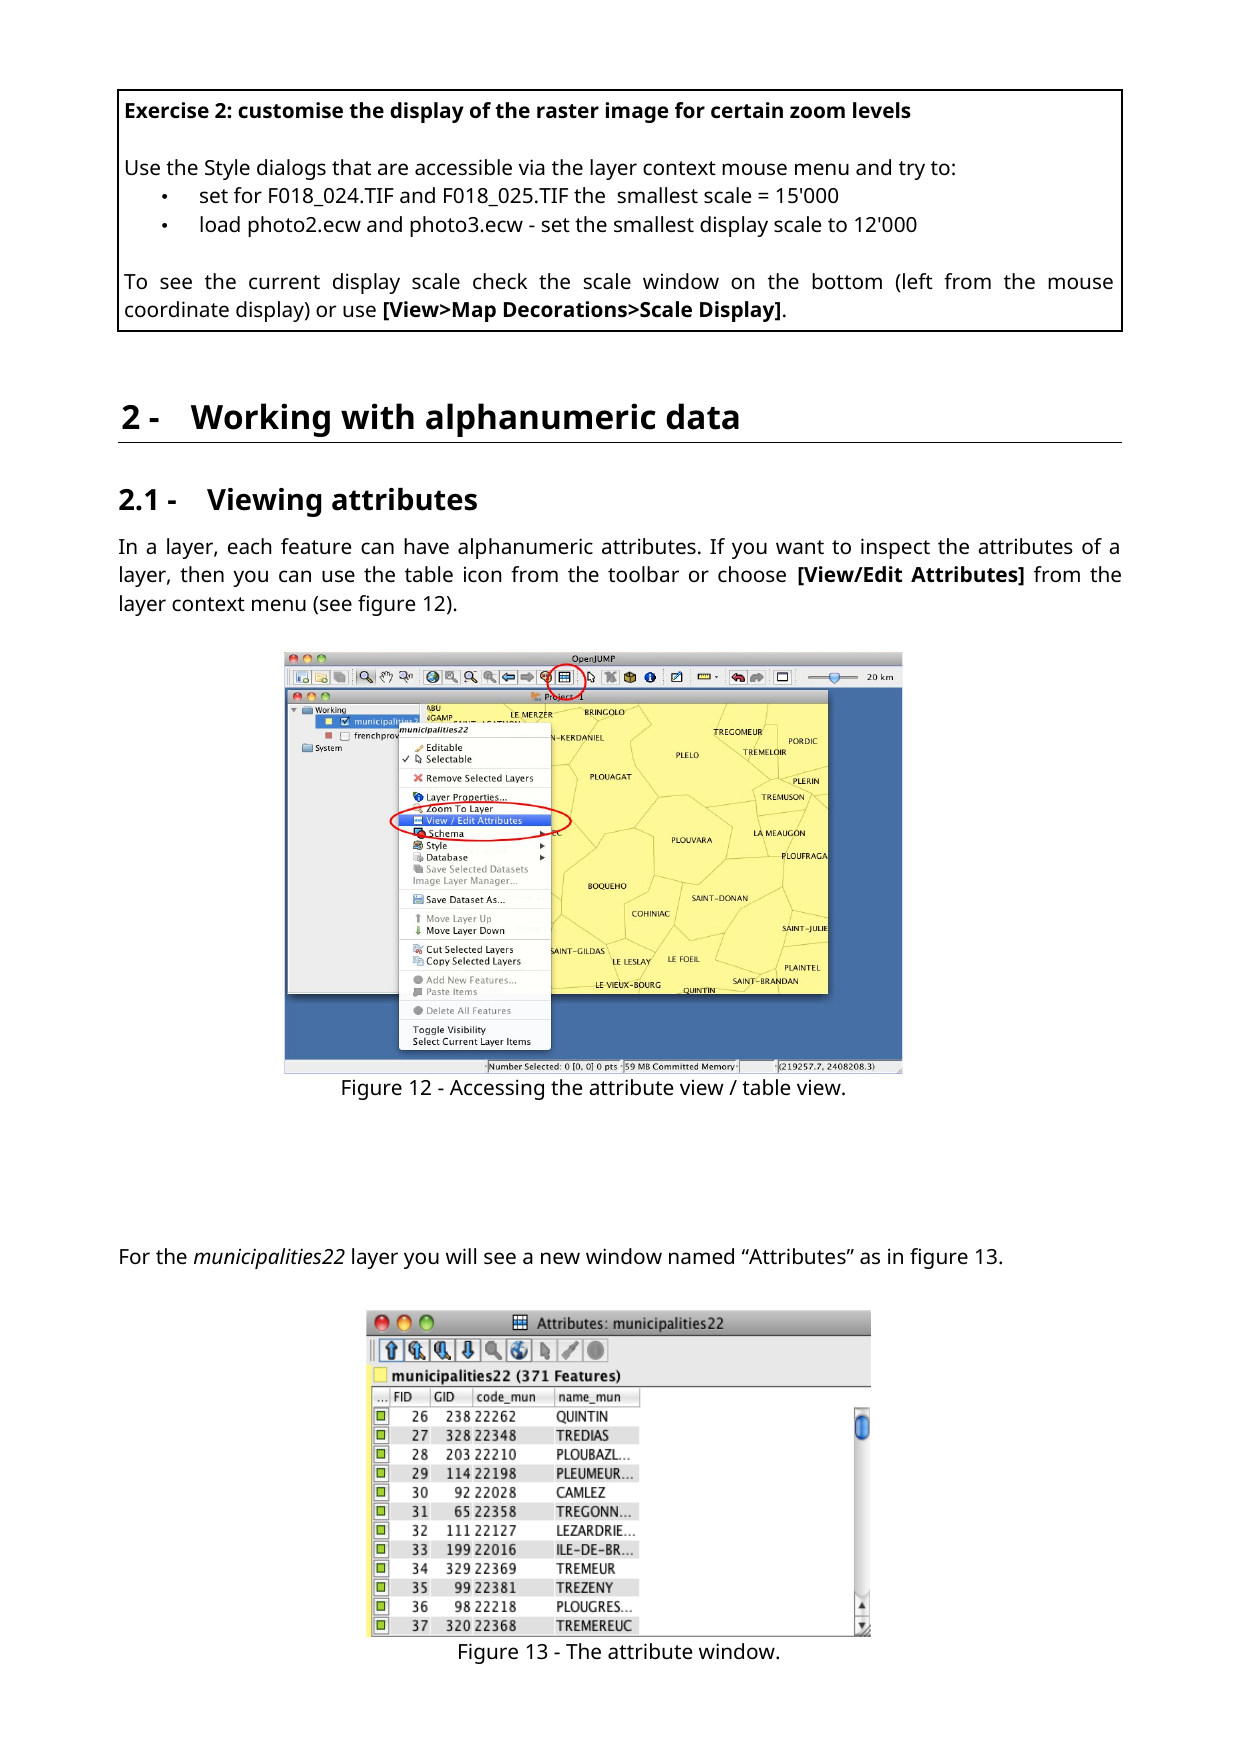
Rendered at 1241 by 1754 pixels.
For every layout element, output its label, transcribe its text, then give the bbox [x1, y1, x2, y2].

subtitle Viewing attributes [118, 479, 1122, 519]
text Figure 13 - The attribute window. [338, 1323, 899, 1665]
picture [366, 1310, 871, 1637]
subtitle Working with alphanumeric data [118, 391, 1122, 442]
text In a layer, each feature can have alphanumeric attributes. If you want to inspect the attributes of a layer, then you can use the table icon from the toolbar or choose [View/Edit Attributes] from the layer context menu (see figure 12). [118, 532, 1122, 617]
text For the municipalities22 layer you will see a new window named “Attributes” as in figure 13. [118, 1242, 1122, 1271]
table_header Exercise 2: customise the display of the raster image for certain zoom levels Use the Style dialogs that are accessible via the layer context mouse menu and try to: set for F018_024.TIF and F018_025.TIF the smallest scale = 15'000 load photo2.ecw and photo3.ecw - set the smallest display scale to 12'000 To see the current display scale check the scale window on the bottom (left from the mouse coordinate display) or use [View>Map Decorations>Scale Display]. [119, 91, 1121, 329]
picture [284, 652, 903, 1074]
text Figure 12 - Accessing the attribute view / table view. [290, 1074, 897, 1102]
